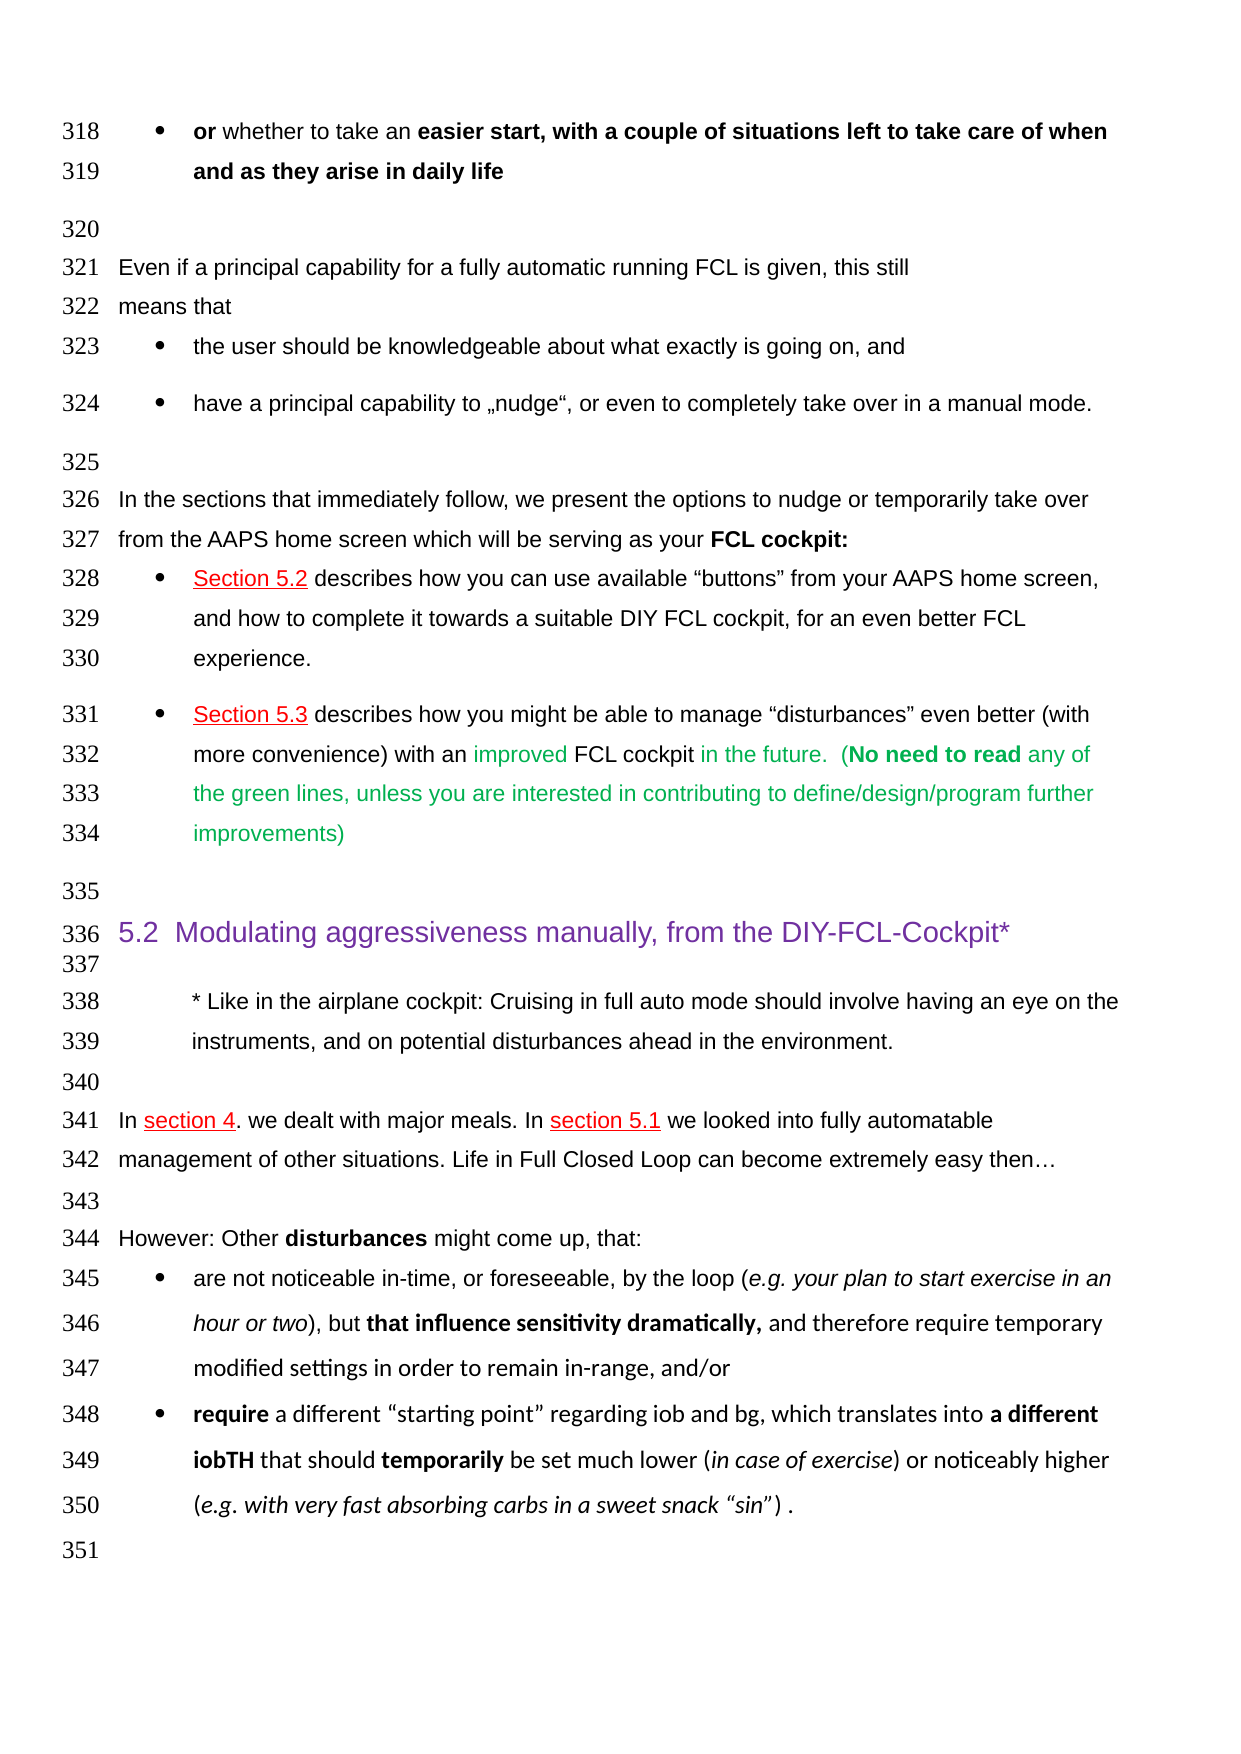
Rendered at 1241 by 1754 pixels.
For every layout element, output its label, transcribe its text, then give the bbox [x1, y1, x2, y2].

text * Like in the airplane cockpit: Cruising in full auto mode should involve having an eye on the instruments, and on potential disturbances ahead in the environment. [192, 988, 1122, 1054]
list the user should be knowledgeable about what exactly is going on, and [156, 333, 1122, 359]
text However: Other disturbances might come up, that: [118, 1225, 1122, 1252]
list Section 5.3 describes how you might be able to manage “disturbances” even better (with more convenience) with an improved FCL cockpit in the future. (No need to read any of the green lines, unless you are interested in contributing to define/design/program further improvements) [156, 701, 1122, 846]
text means that [118, 293, 1122, 319]
list require a different “starting point” regarding iob and bg, which translates into a different iobTH that should temporarily be set much lower (in case of exercise) or noticeably higher (e.g. with very fast absorbing carbs in a sweet snack “sin”) . [156, 1398, 1122, 1520]
text In section 4. we dealt with major meals. In section 5.1 we looked into fully automatable management of other situations. Life in Full Closed Loop can become extremely easy then… [118, 1107, 1122, 1173]
list or whether to take an easier start, with a couple of situations left to take care of when and as they arise in daily life [156, 118, 1122, 184]
text 5.2 Modulating aggressiveness manually, from the DIY-FCL-Cockpit* [118, 915, 1122, 949]
list Section 5.2 describes how you can use available “buttons” from your AAPS home screen, and how to complete it towards a suitable DIY FCL cockpit, for an even better FCL experience. [156, 565, 1122, 671]
list are not noticeable in-time, or foreseeable, by the loop (e.g. your plan to start exercise in an hour or two), but that influence sensitivity dramatically, and therefore require temporary modified settings in order to remain in-range, and/or [156, 1265, 1122, 1383]
list have a principal capability to „nudge“, or even to completely take over in a manual mode. [156, 390, 1122, 417]
text In the sections that immediately follow, we present the options to nudge or temporarily take over from the AAPS home screen which will be serving as your FCL cockpit: [118, 486, 1122, 552]
text Even if a principal capability for a fully automatic running FCL is given, this still [118, 254, 1122, 280]
